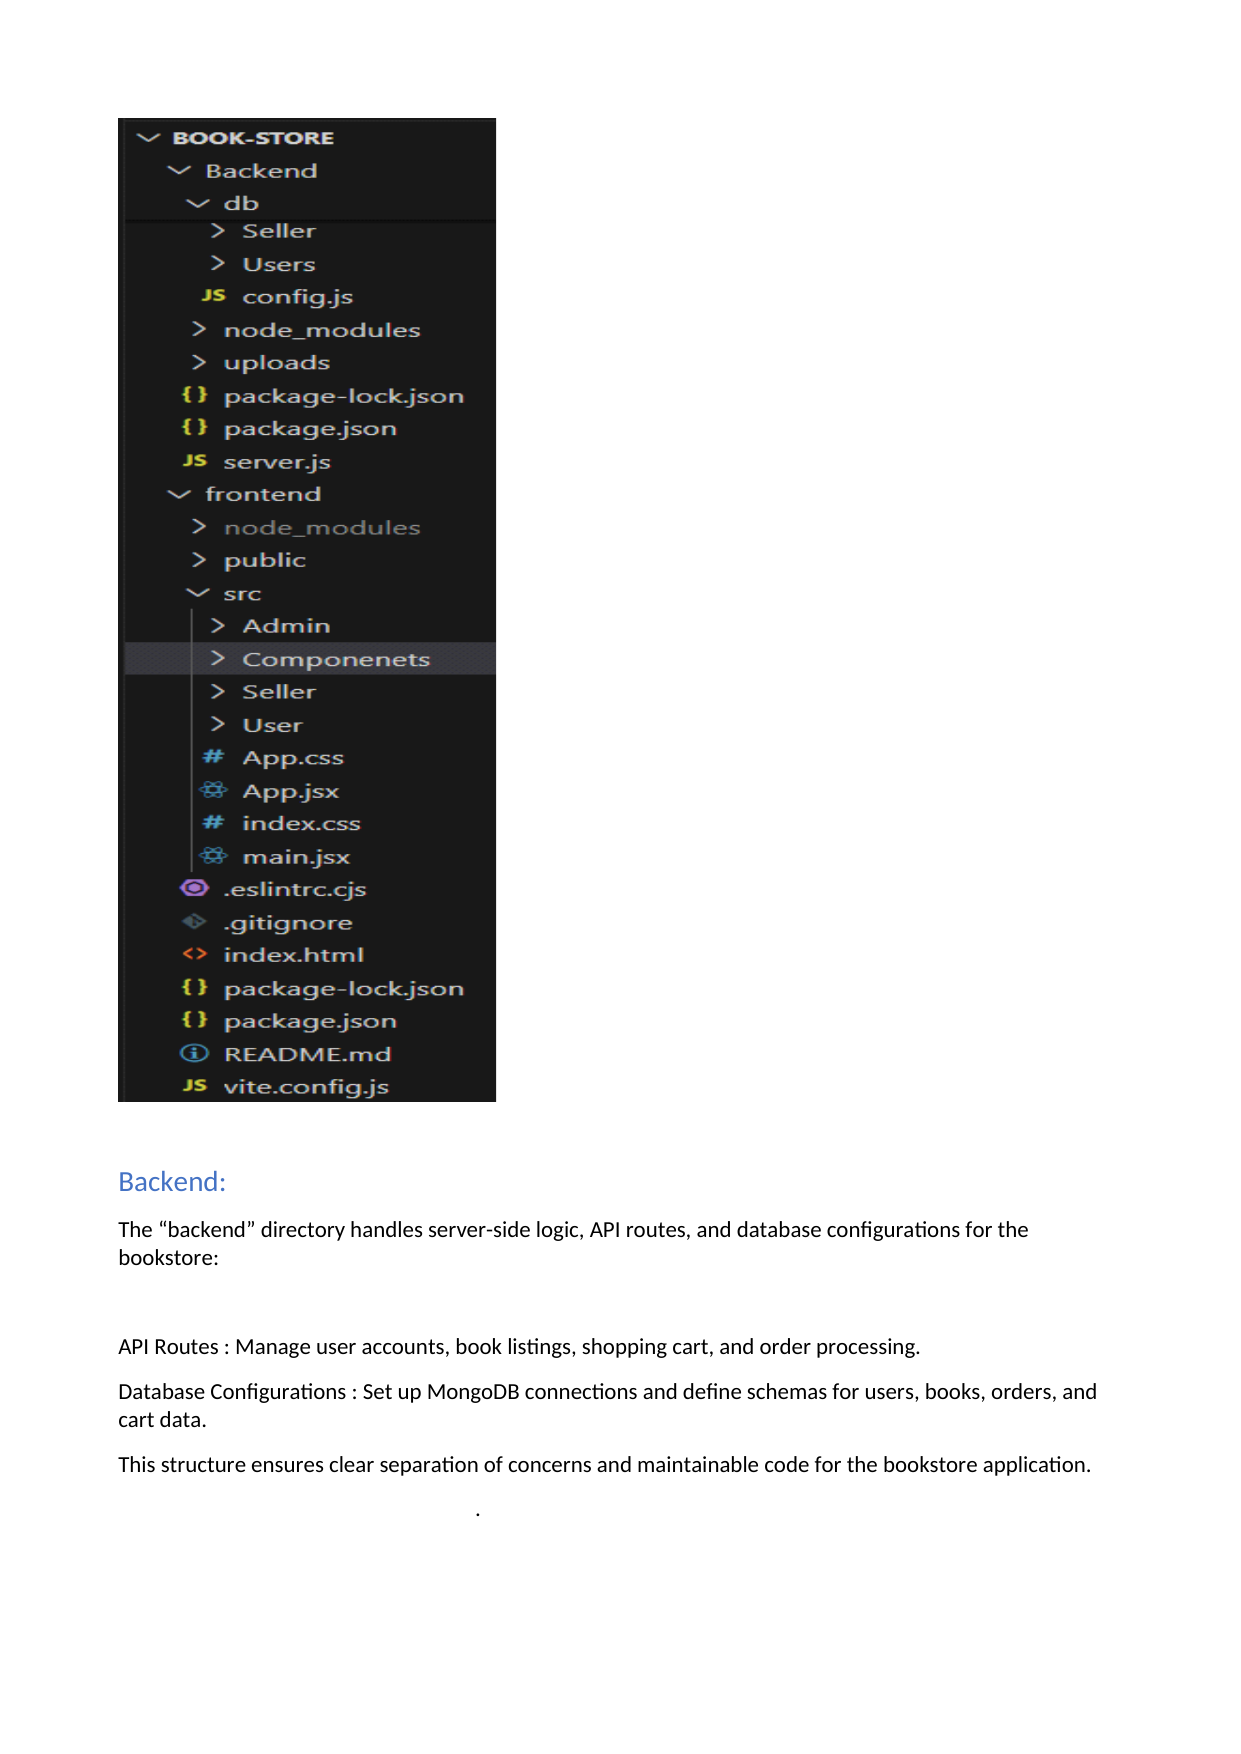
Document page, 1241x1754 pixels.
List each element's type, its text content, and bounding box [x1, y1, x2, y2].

text Database Configurations : Set up MongoDB connections and define schemas for users, books, orders, and cart data. [118, 1377, 1122, 1433]
text This structure ensures clear separation of concerns and maintainable code for the bookstore application. [118, 1450, 1122, 1478]
text The “backend” directory handles server-side logic, API routes, and database configurations for the bookstore: [118, 1215, 1122, 1271]
text . [118, 1494, 1122, 1522]
text Backend: [118, 1163, 1122, 1198]
text API Routes : Manage user accounts, book listings, shopping cart, and order processing. [118, 1332, 1122, 1360]
text [497, 118, 1122, 1101]
